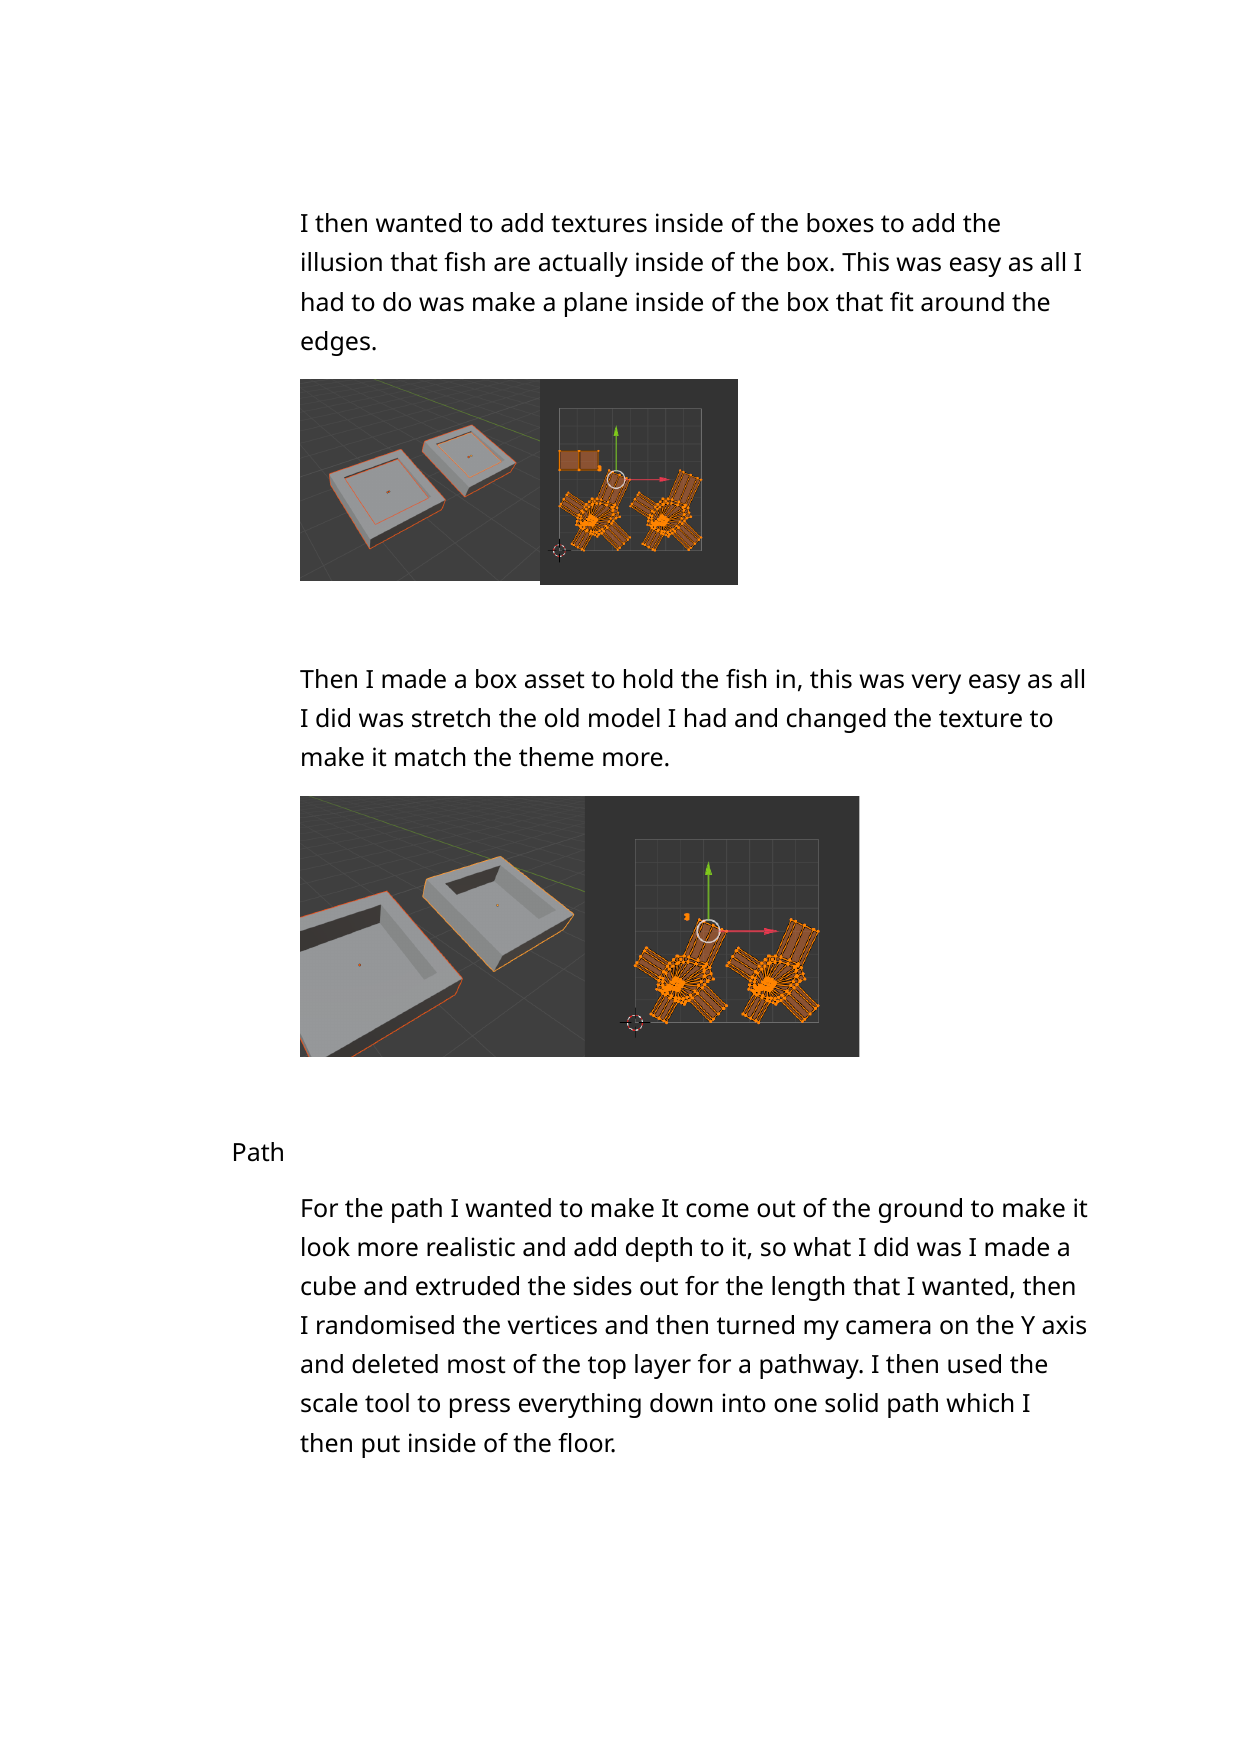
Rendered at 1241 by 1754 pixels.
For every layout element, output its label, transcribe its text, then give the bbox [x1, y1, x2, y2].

text Then I made a box asset to hold the fish in, this was very easy as all I did was stretch the old model I had and changed the texture to make it match the theme more. [300, 662, 1090, 774]
text Path [150, 1134, 1090, 1168]
text For the path I wanted to make It come out of the ground to make it look more realistic and add depth to it, so what I did was I made a cube and extruded the sides out for the length that I wanted, then I randomised the vertices and then turned my camera on the Y axis and deleted most of the top layer for a pathway. I then used the scale tool to press everything down into one solid path which I then put inside of the floor. [300, 1190, 1090, 1459]
text I then wanted to add textures inside of the boxes to add the illusion that fish are actually inside of the box. This was easy as all I had to do was make a plane inside of the box that fit around the edges. [300, 206, 1090, 357]
